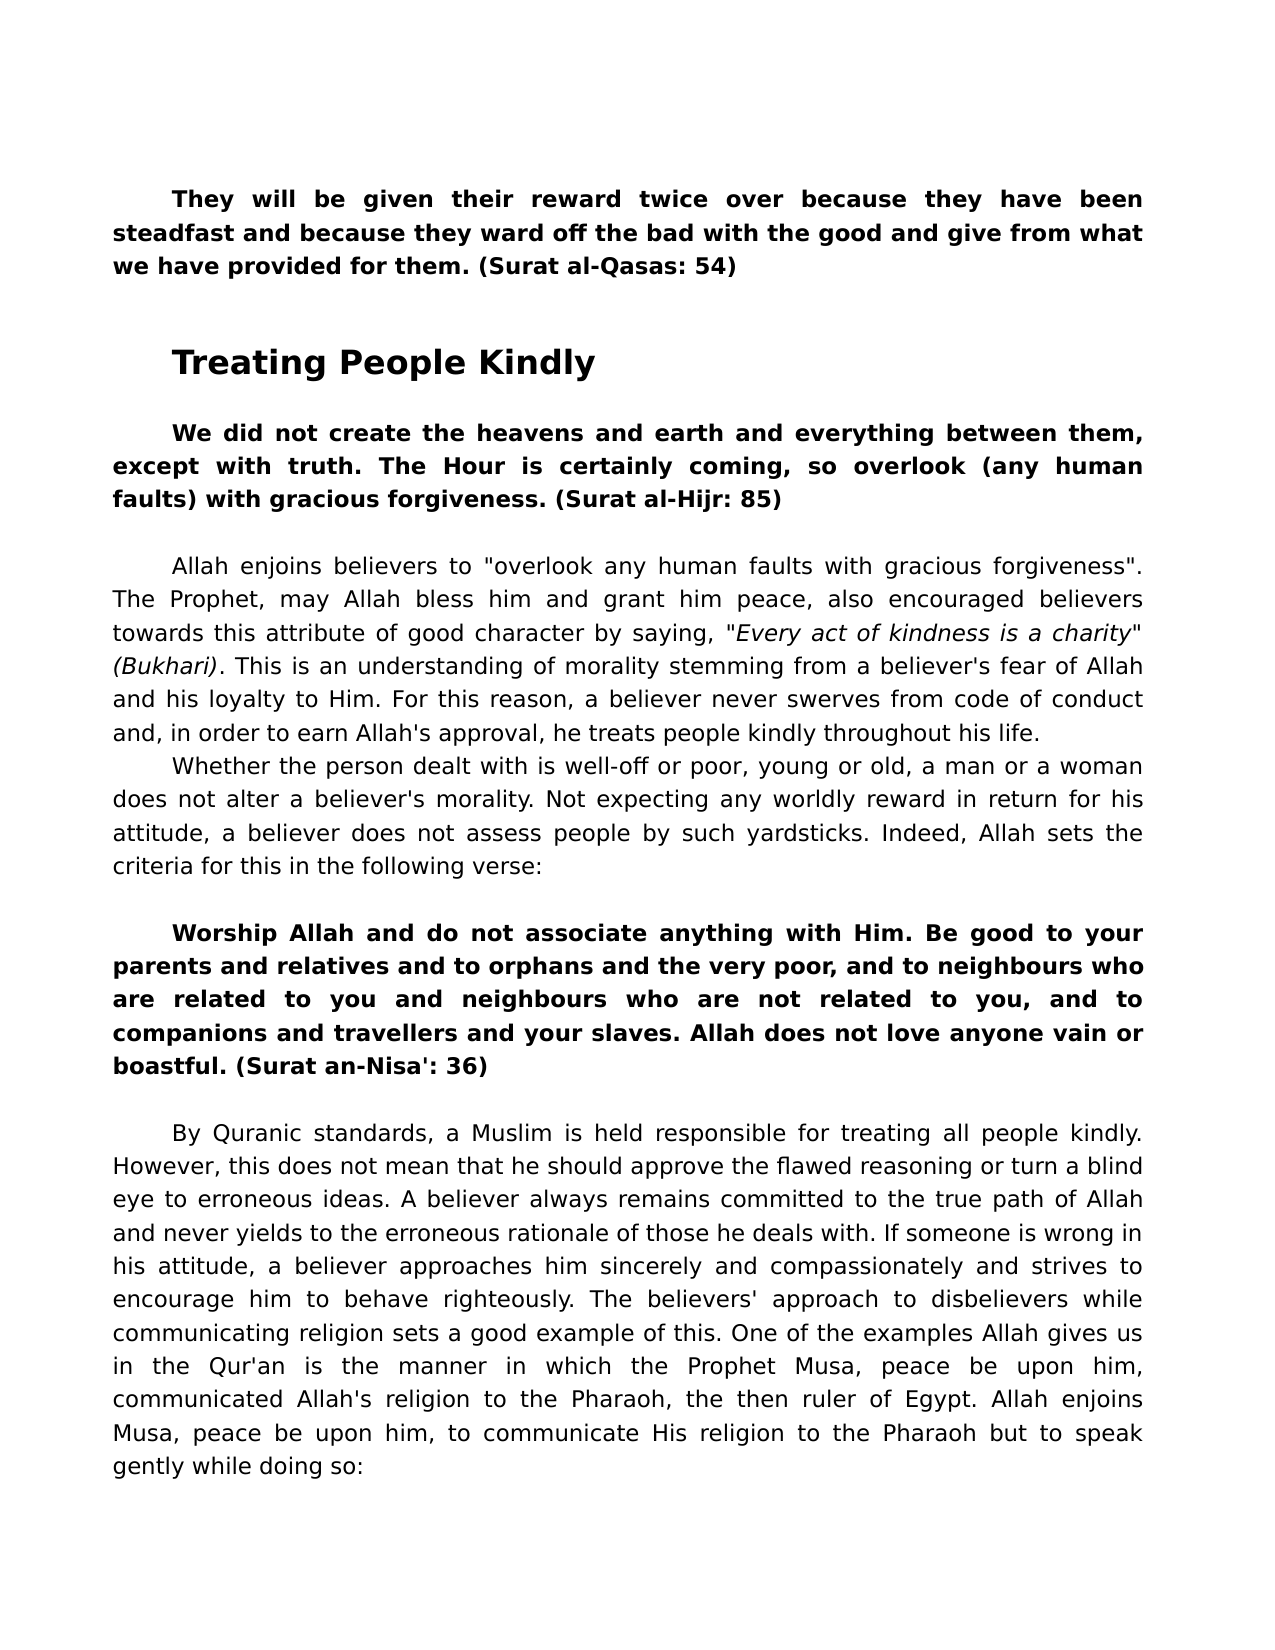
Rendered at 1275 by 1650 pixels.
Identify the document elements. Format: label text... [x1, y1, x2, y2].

text Whether the person dealt with is well-off or poor, young or old, a man or a woman does not alter a believer's morality. Not expecting any worldly reward in return for his attitude, a believer does not assess people by such yardsticks. Indeed, Allah sets the criteria for this in the following verse: [112, 748, 1145, 881]
text By Quranic standards, a Muslim is held responsible for treating all people kindly. However, this does not mean that he should approve the flawed reasoning or turn a blind eye to erroneous ideas. A believer always remains committed to the true path of Allah and never yields to the erroneous rationale of those he deals with. If someone is wrong in his attitude, a believer approaches him sincerely and compassionately and strives to encourage him to behave righteously. The believers' approach to disbelievers while communicating religion sets a good example of this. One of the examples Allah gives us in the Qur'an is the manner in which the Prophet Musa, peace be upon him, communicated Allah's religion to the Pharaoh, the then ruler of Egypt. Allah enjoins Musa, peace be upon him, to communicate His religion to the Pharaoh but to speak gently while doing so: [112, 1114, 1145, 1481]
text They will be given their reward twice over because they have been steadfast and because they ward off the bad with the good and give from what we have provided for them. (Surat al-Qasas: 54) [112, 181, 1145, 281]
text Worship Allah and do not associate anything with Him. Be good to your parents and relatives and to orphans and the very poor, and to neighbours who are related to you and neighbours who are not related to you, and to companions and travellers and your slaves. Allah does not love anyone vain or boastful. (Surat an-Nisa': 36) [112, 914, 1145, 1081]
text We did not create the heavens and earth and everything between them, except with truth. The Hour is certainly coming, so overlook (any human faults) with gracious forgiveness. (Surat al-Hijr: 85) [112, 414, 1145, 514]
text Allah enjoins believers to "overlook any human faults with gracious forgiveness". The Prophet, may Allah bless him and grant him peace, also encouraged believers towards this attribute of good character by saying, "Every act of kindness is a charity" (Bukhari). This is an understanding of morality stemming from a believer's fear of Allah and his loyalty to Him. For this reason, a believer never swerves from code of conduct and, in order to earn Allah's approval, he treats people kindly throughout his life. [112, 548, 1145, 748]
text Treating People Kindly [112, 348, 1145, 381]
